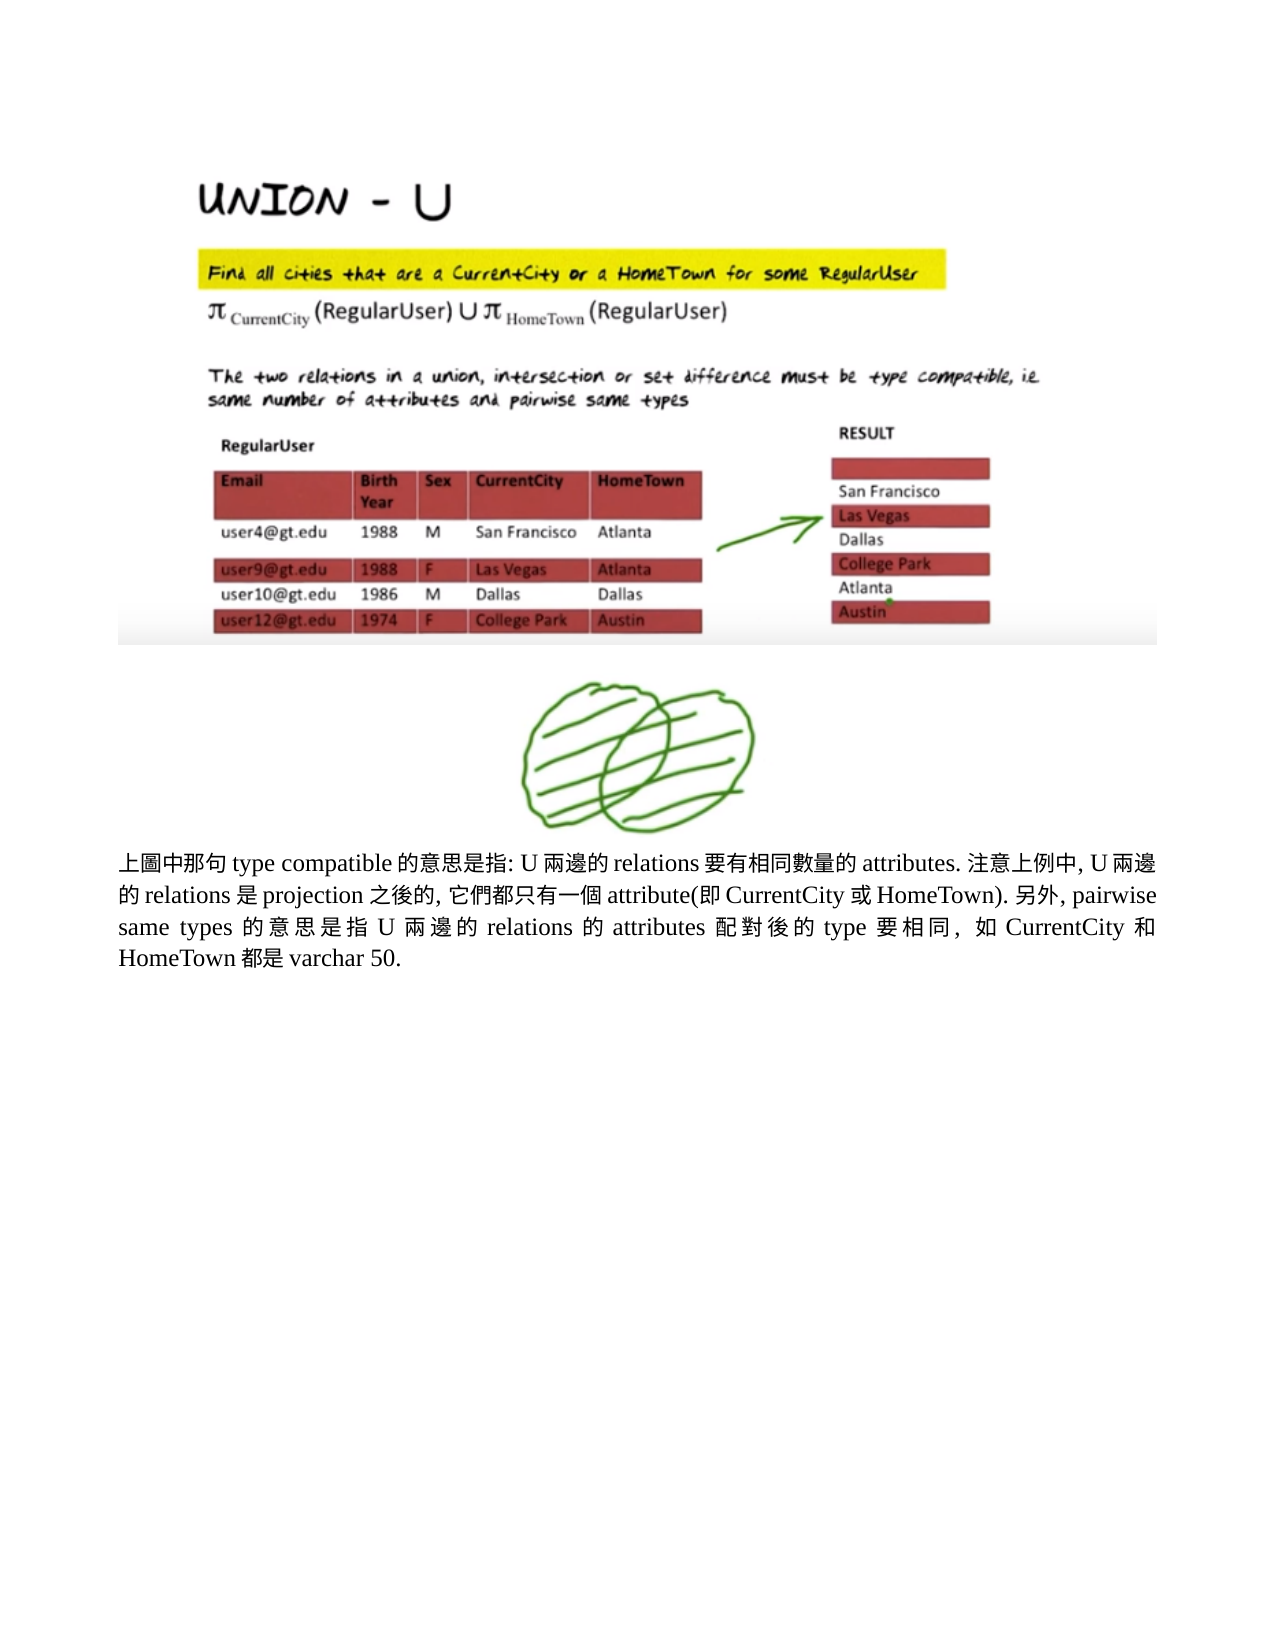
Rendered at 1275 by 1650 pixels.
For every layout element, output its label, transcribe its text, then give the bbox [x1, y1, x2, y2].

picture [494, 673, 781, 838]
text 上圖中那句type compatible的意思是指: U兩邊的relations要有相同數量的attributes. 注意上例中, U兩邊的relations是projection之後的, 它們都只有一個attribute(即CurrentCity或HomeTown). 另外, pairwise same types的意思是指U兩邊的relations的attributes配對後的type要相同, 如CurrentCity和HomeTown都是varchar 50. [118, 846, 1157, 973]
picture [118, 175, 1157, 645]
